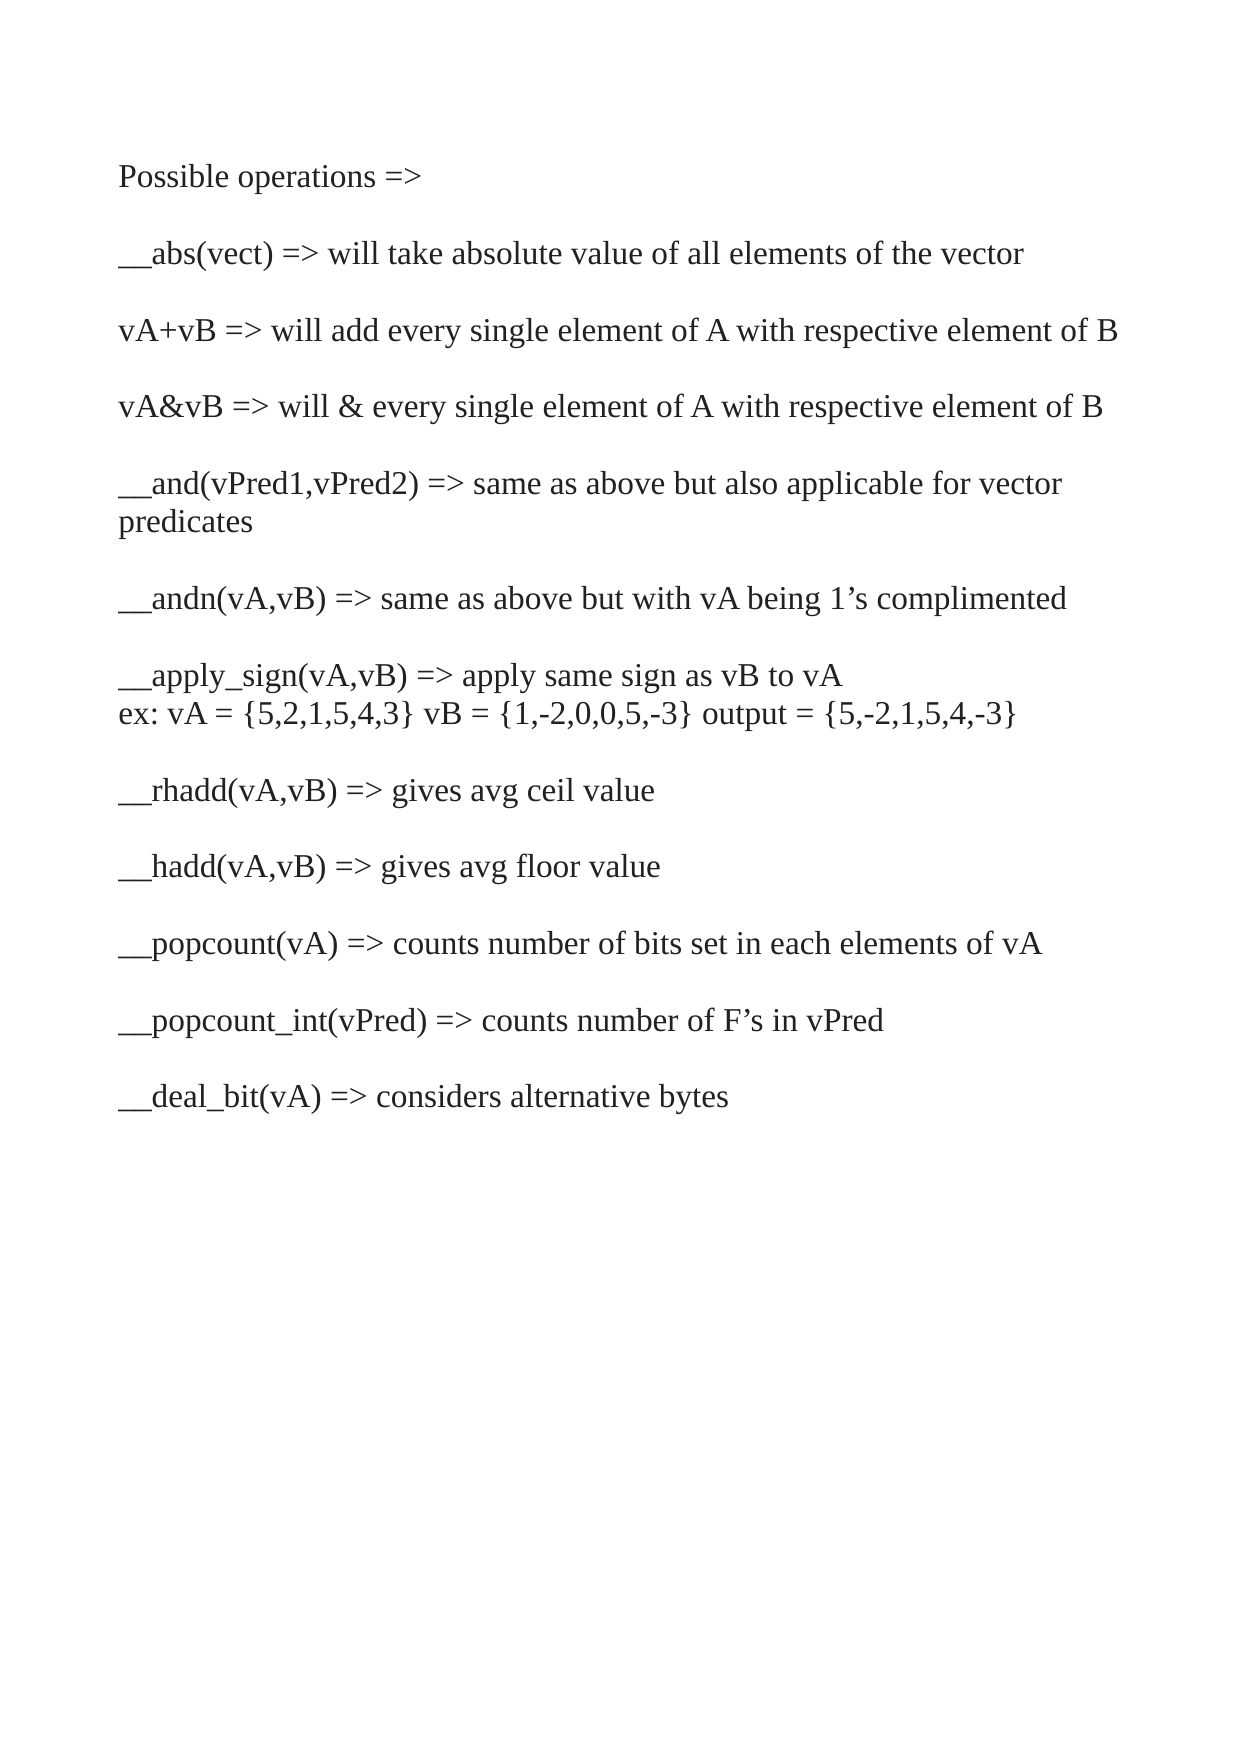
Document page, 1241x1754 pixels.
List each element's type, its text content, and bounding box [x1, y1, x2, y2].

text Possible operations => [118, 156, 1122, 195]
text __popcount_int(vPred) => counts number of F’s in vPred [118, 1000, 1122, 1038]
text __apply_sign(vA,vB) => apply same sign as vB to vA [118, 655, 1122, 693]
text __and(vPred1,vPred2) => same as above but also applicable for vector predicates [118, 463, 1122, 540]
text __abs(vect) => will take absolute value of all elements of the vector [118, 233, 1122, 271]
text __andn(vA,vB) => same as above but with vA being 1’s complimented [118, 578, 1122, 616]
text __popcount(vA) => counts number of bits set in each elements of vA [118, 923, 1122, 961]
text ex: vA = {5,2,1,5,4,3} vB = {1,-2,0,0,5,-3} output = {5,-2,1,5,4,-3} [118, 693, 1122, 731]
text __deal_bit(vA) => considers alternative bytes [118, 1076, 1122, 1115]
text __rhadd(vA,vB) => gives avg ceil value [118, 770, 1122, 808]
text vA+vB => will add every single element of A with respective element of B [118, 310, 1122, 348]
text vA&vB => will & every single element of A with respective element of B [118, 386, 1122, 425]
text __hadd(vA,vB) => gives avg floor value [118, 846, 1122, 885]
